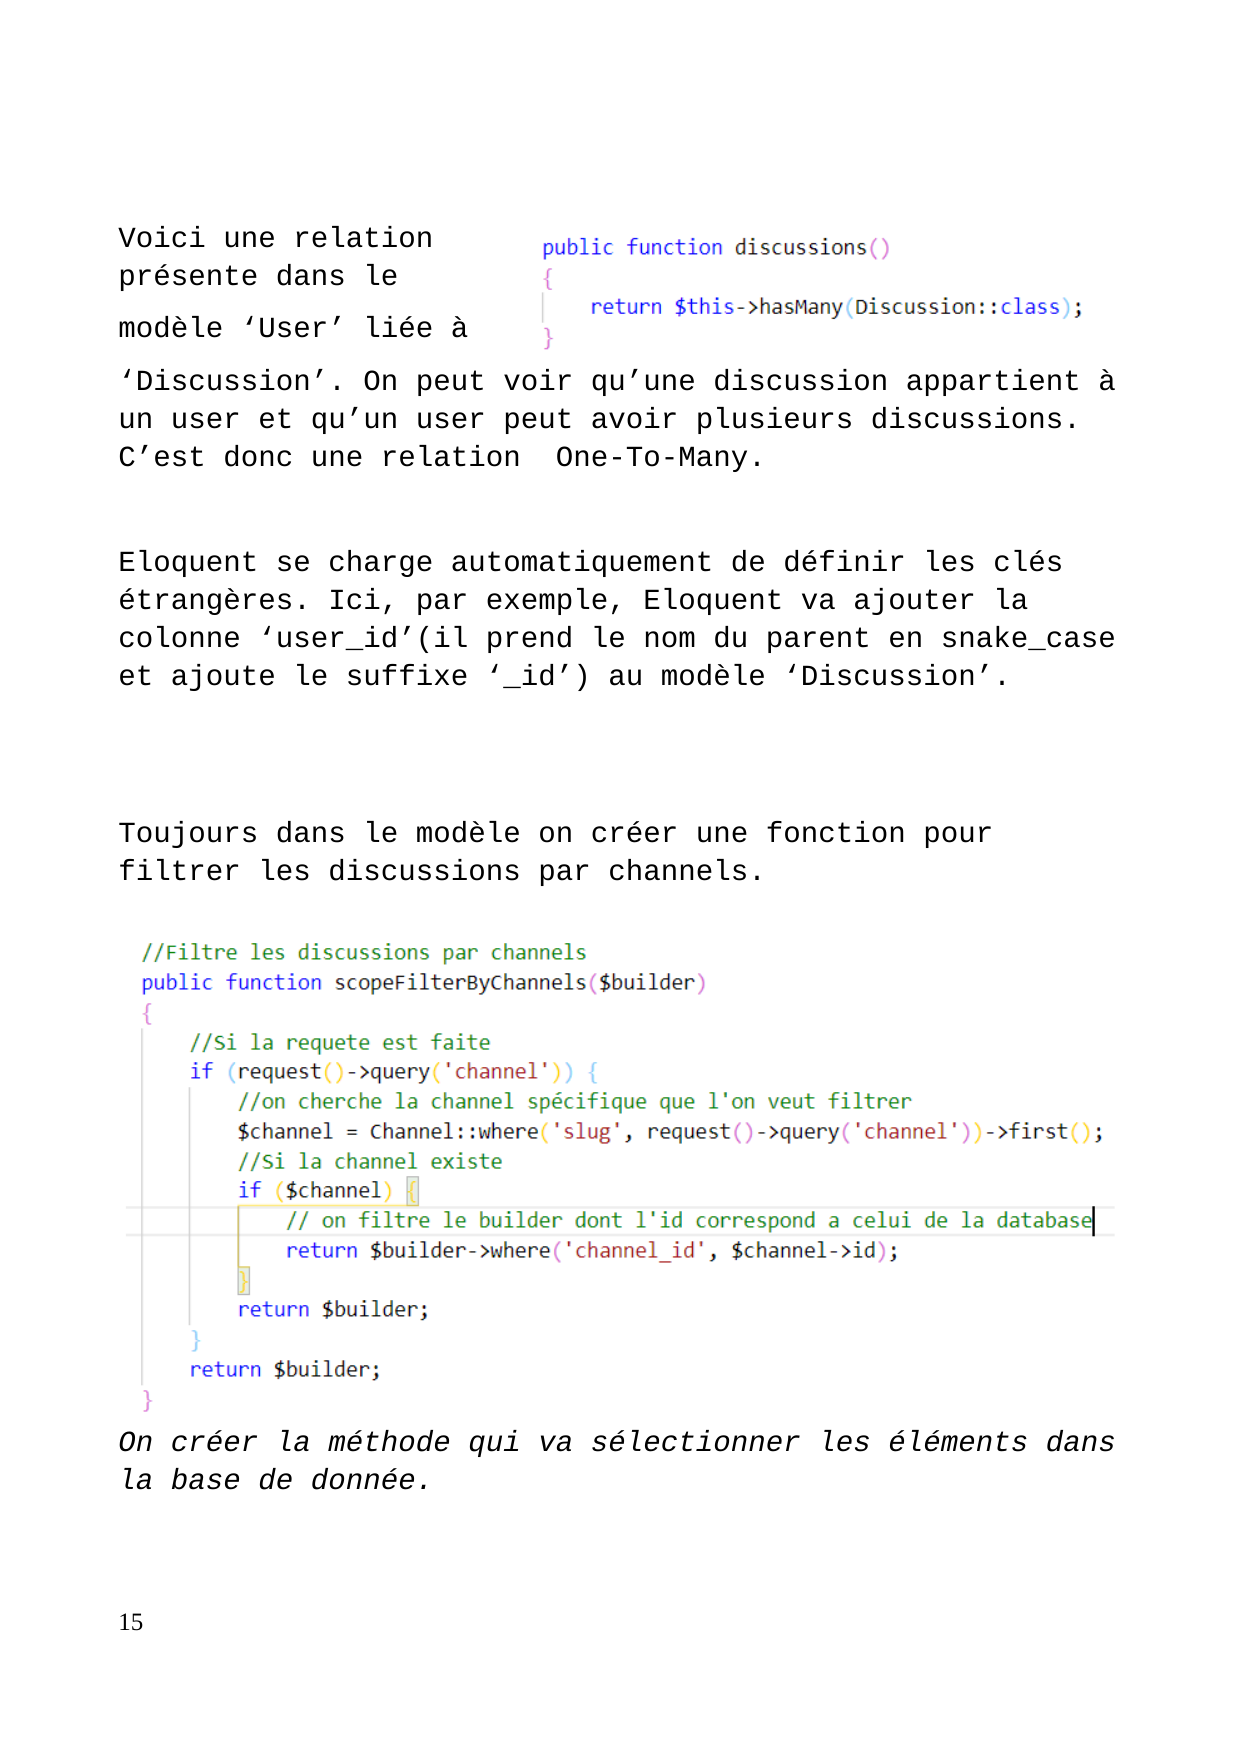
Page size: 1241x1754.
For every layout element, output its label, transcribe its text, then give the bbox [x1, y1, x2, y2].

text modèle ‘User’ liée à [118, 313, 522, 347]
text Voici une relation présente dans le [118, 223, 1122, 294]
text On créer la méthode qui va sélectionner les éléments dans la base de donnée. [118, 908, 1122, 1498]
text [1108, 313, 1122, 347]
text ‘Discussion’. On peut voir qu’une discussion appartient à un user et qu’un user peut avoir plusieurs discussions. C’est donc une relation One-To-Many. [118, 366, 1122, 475]
picture [522, 228, 1108, 357]
text Eloquent se charge automatiquement de définir les clés étrangères. Ici, par exemple, Eloquent va ajouter la colonne ‘user_id’(il prend le nom du parent en snake_case et ajoute le suffixe ‘_id’) au modèle ‘Discussion’. [118, 547, 1122, 694]
picture [125, 922, 1115, 1423]
text Toujours dans le modèle on créer une fonction pour filtrer les discussions par channels. [118, 818, 1122, 889]
